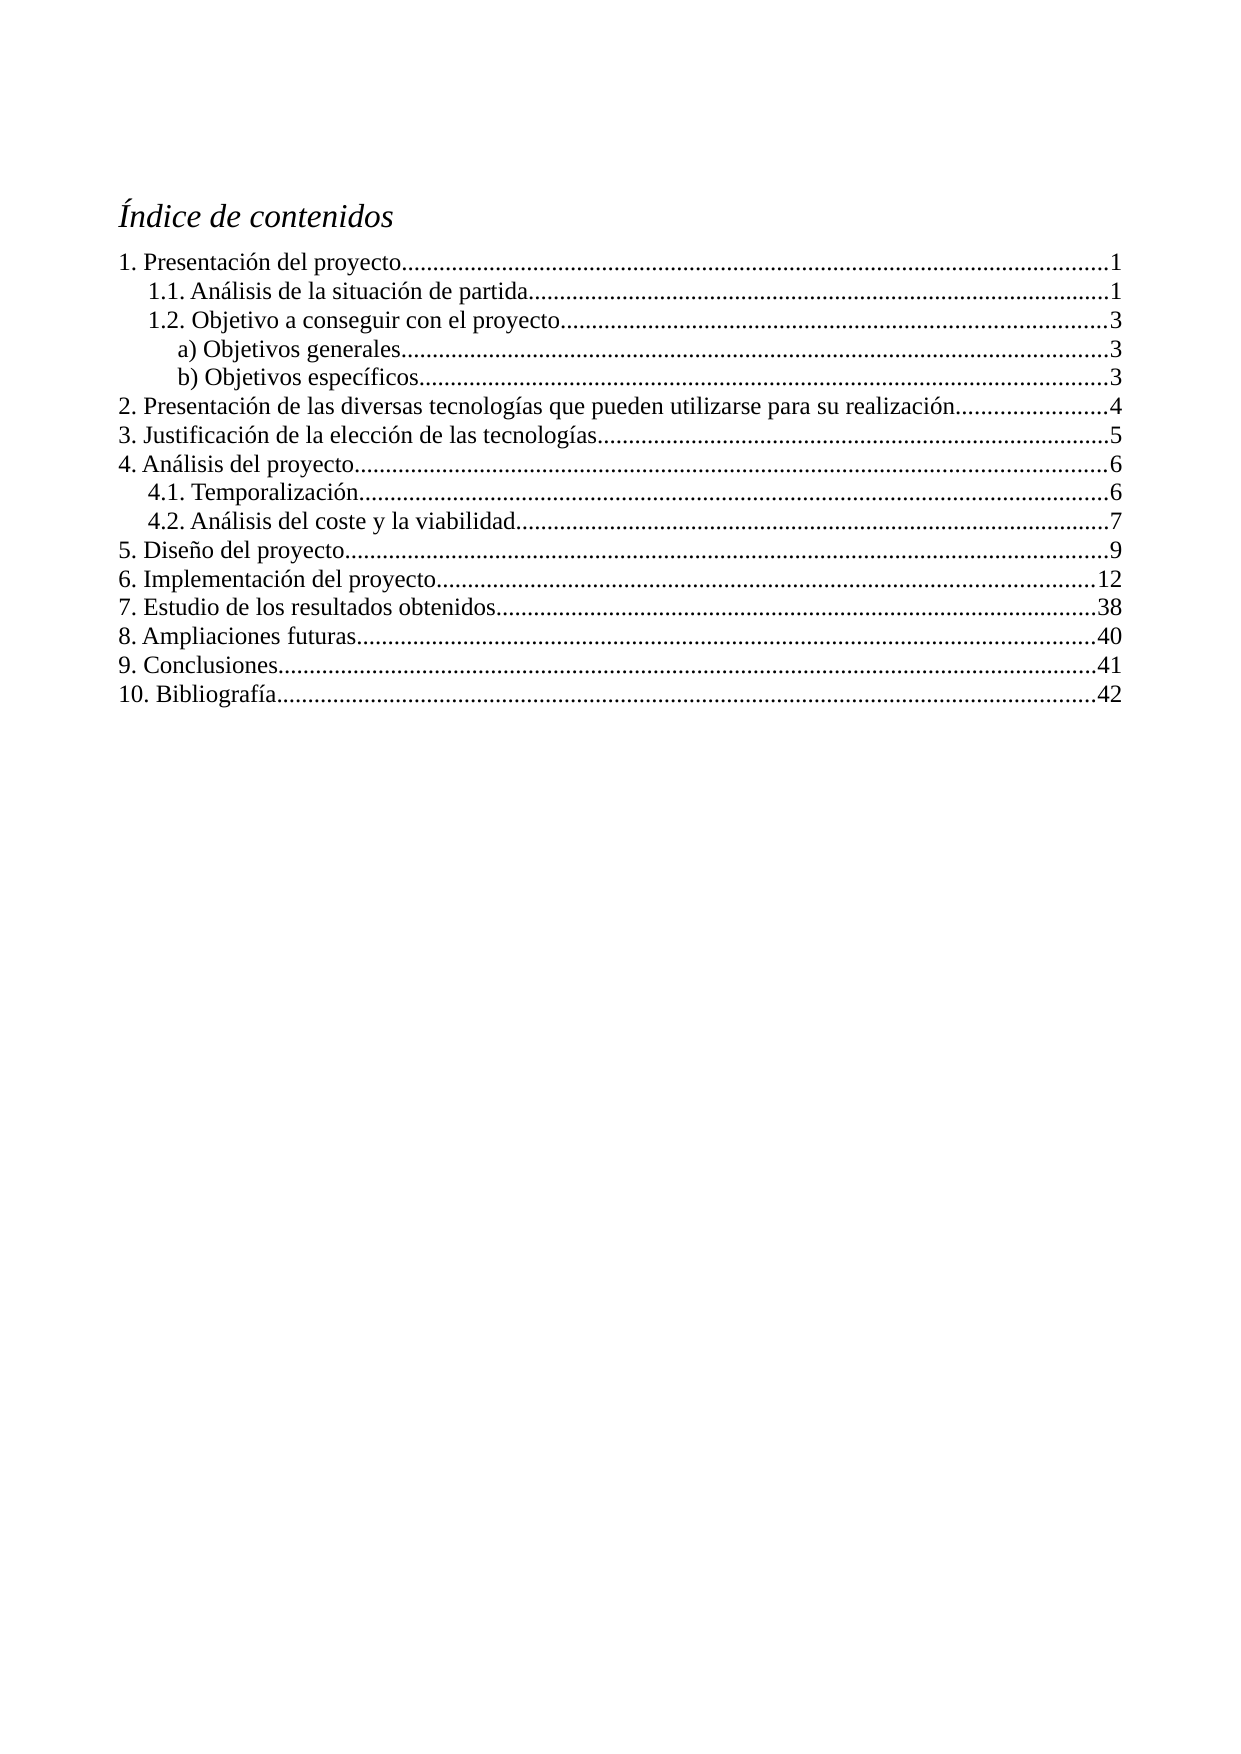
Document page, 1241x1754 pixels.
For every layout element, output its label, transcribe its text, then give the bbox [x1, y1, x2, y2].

text 4.1. Temporalización. 6 [148, 477, 1122, 506]
text 1.2. Objetivo a conseguir con el proyecto. 3 [148, 305, 1122, 334]
text 6. Implementación del proyecto. 12 [118, 564, 1122, 592]
text b) Objetivos específicos. 3 [177, 362, 1122, 391]
text 2. Presentación de las diversas tecnologías que pueden utilizarse para su realización. 4 [118, 391, 1122, 420]
subtitle Índice de contenidos [118, 197, 1122, 235]
text 3. Justificación de la elección de las tecnologías. 5 [118, 420, 1122, 449]
text 10. Bibliografía. 42 [118, 679, 1122, 707]
text 8. Ampliaciones futuras. 40 [118, 621, 1122, 650]
text 7. Estudio de los resultados obtenidos. 38 [118, 592, 1122, 621]
text 1.1. Análisis de la situación de partida. 1 [148, 276, 1122, 305]
text 9. Conclusiones. 41 [118, 650, 1122, 679]
text 4.2. Análisis del coste y la viabilidad. 7 [148, 506, 1122, 535]
text 4. Análisis del proyecto. 6 [118, 449, 1122, 477]
text a) Objetivos generales. 3 [177, 334, 1122, 362]
text 5. Diseño del proyecto. 9 [118, 535, 1122, 564]
text 1. Presentación del proyecto. 1 [118, 247, 1122, 276]
